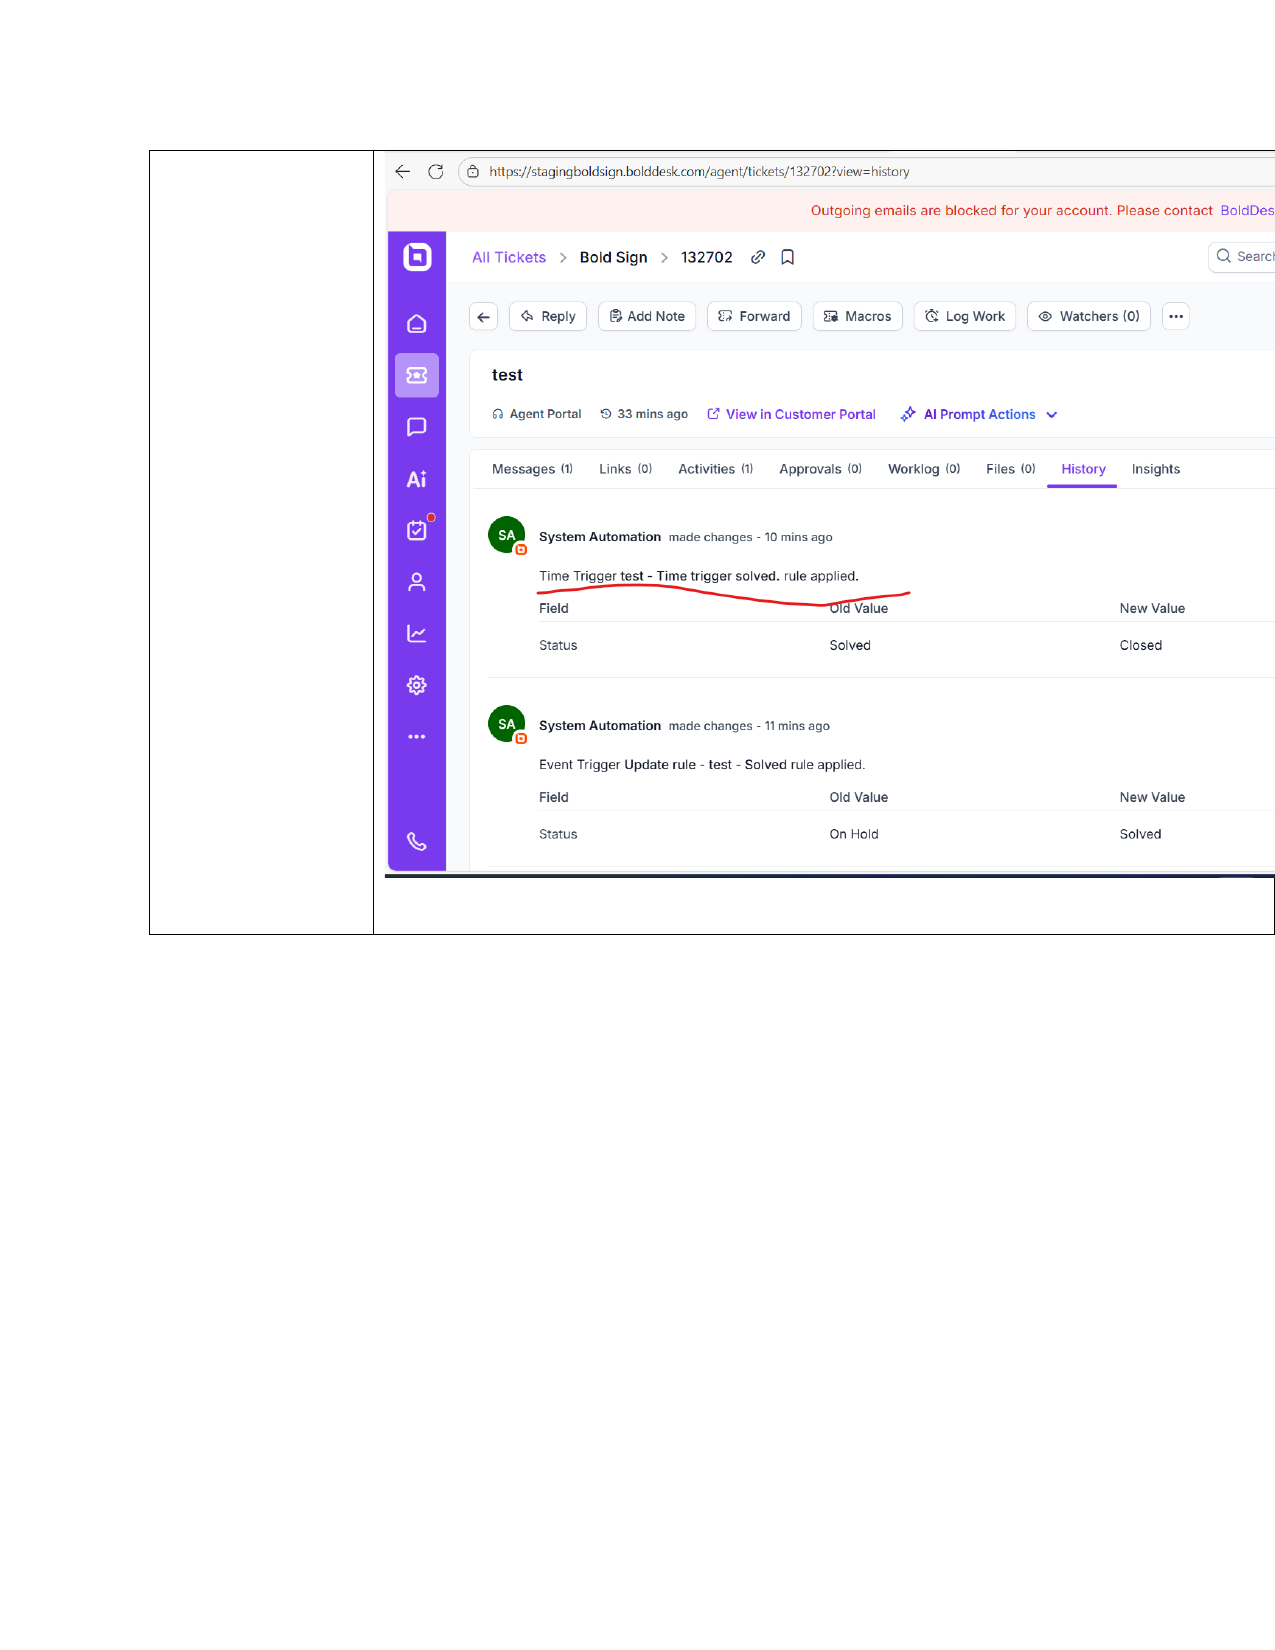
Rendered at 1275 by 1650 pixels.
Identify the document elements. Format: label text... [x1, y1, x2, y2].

table_cell Ensured “Time trigger” cases. [150, 151, 373, 934]
table_cell [374, 151, 1274, 934]
